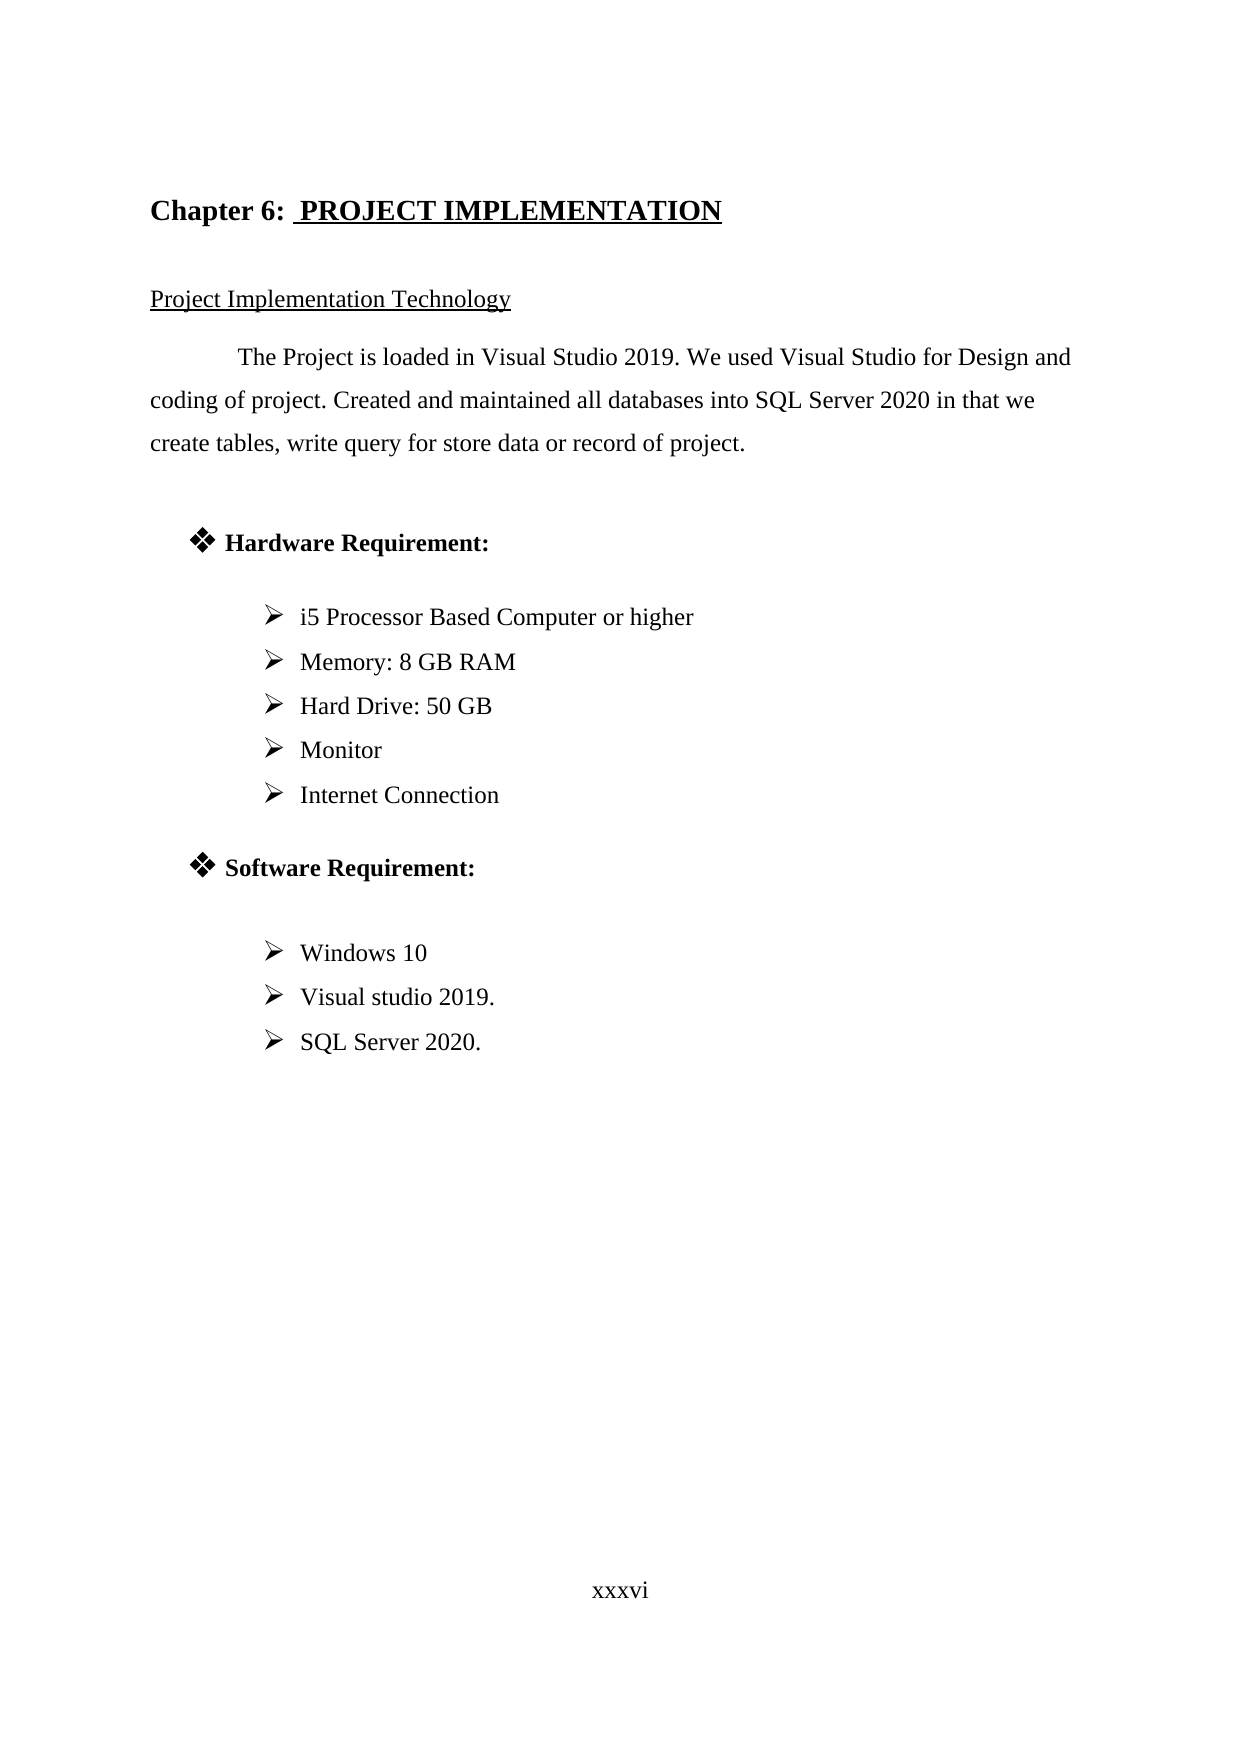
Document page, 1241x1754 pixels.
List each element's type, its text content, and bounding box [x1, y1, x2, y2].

list Software Requirement: [187, 853, 1090, 884]
text Project Implementation Technology [150, 284, 1090, 313]
list i5 Processor Based Computer or higher [262, 602, 1090, 632]
text Chapter 6: PROJECT IMPLEMENTATION [150, 193, 1090, 227]
text The Project is loaded in Visual Studio 2019. We used Visual Studio for Design and coding of project. Created and maintained all databases into SQL Server 2020 in that we create tables, write query for store data or record of project. [150, 342, 1090, 457]
list Hard Drive: 50 GB [262, 691, 1090, 721]
list Memory: 8 GB RAM [262, 647, 1090, 676]
list Windows 10 [262, 938, 1090, 967]
list Visual studio 2019. [262, 982, 1090, 1012]
list SQL Server 2020. [262, 1027, 1090, 1056]
list Monitor [262, 736, 1090, 765]
list Internet Connection [262, 780, 1090, 810]
list Hardware Requirement: [187, 528, 1090, 559]
